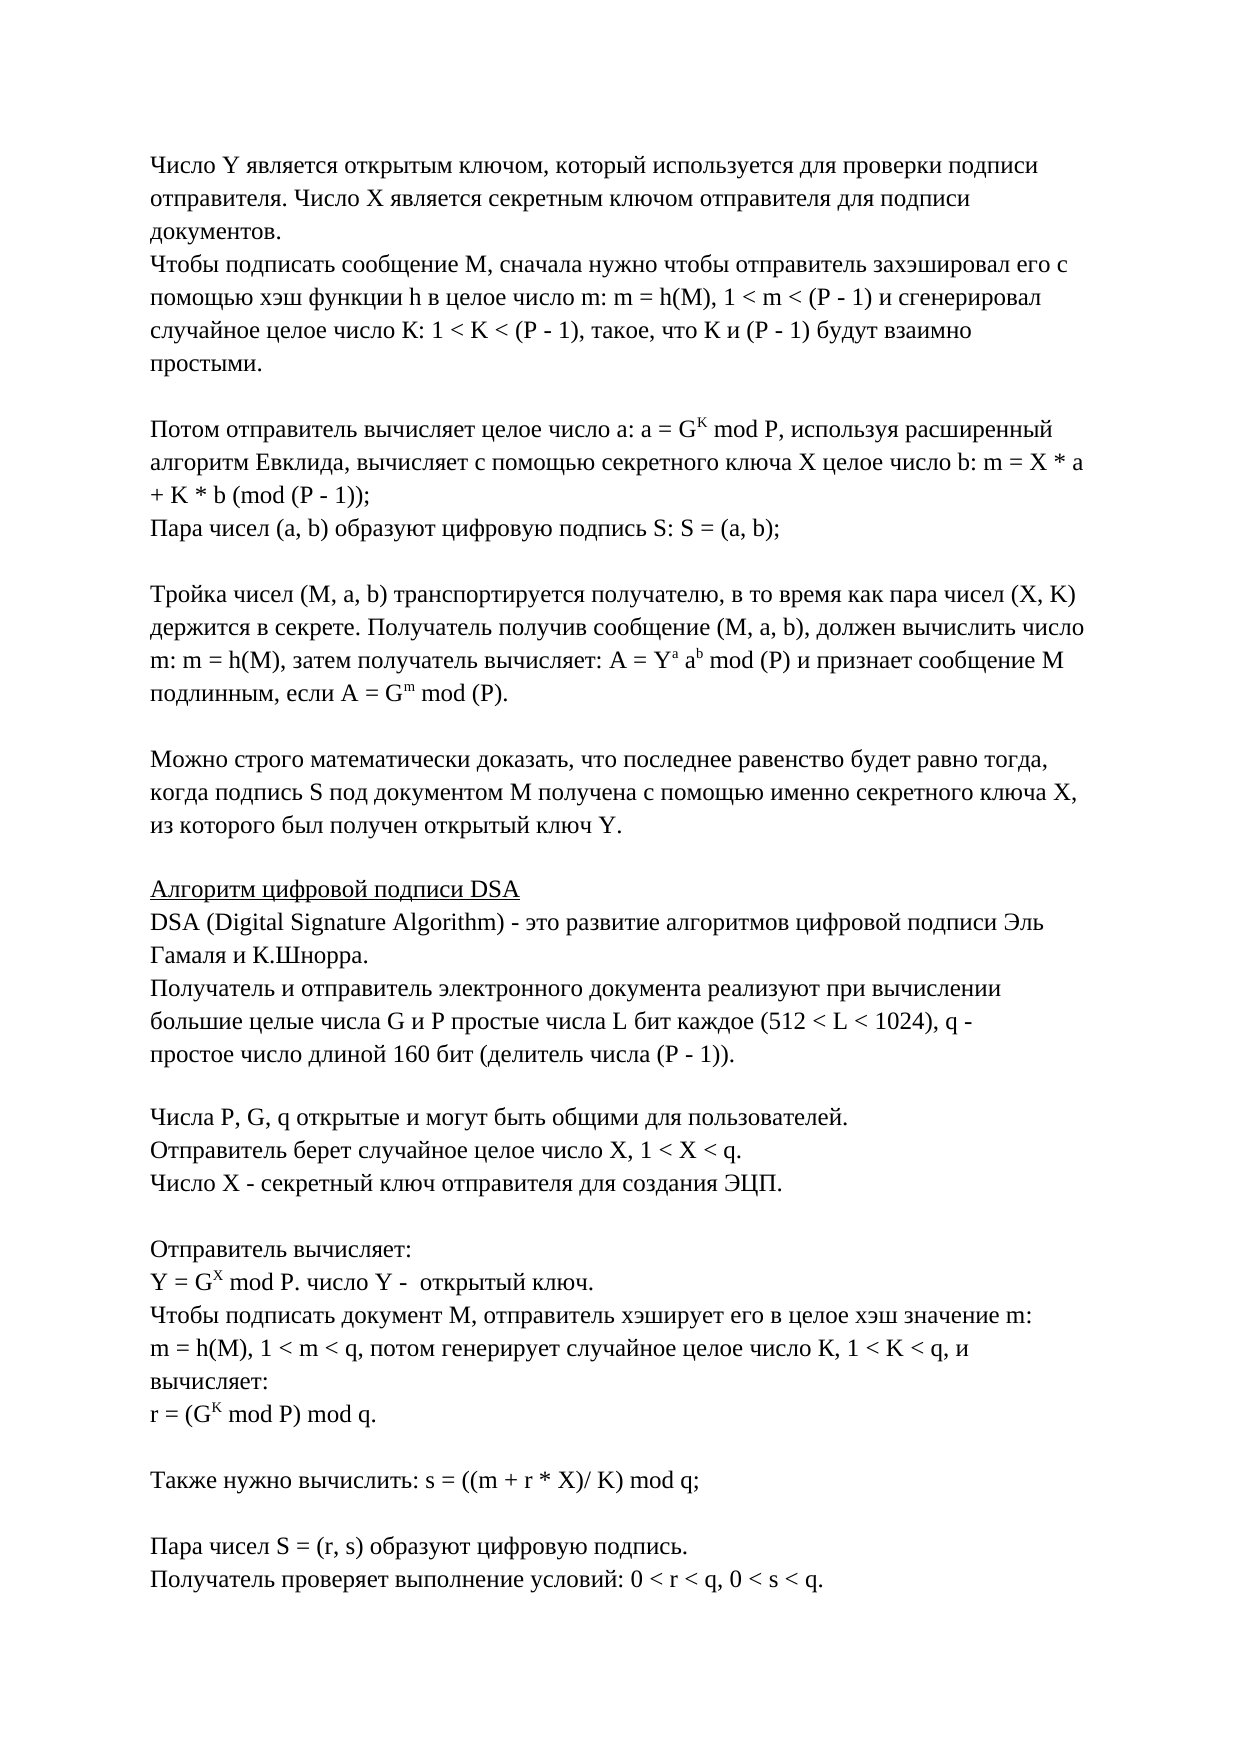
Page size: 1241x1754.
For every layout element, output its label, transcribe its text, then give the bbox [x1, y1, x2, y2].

text Число Х - секретный ключ отправителя для создания ЭЦП. [150, 1168, 1090, 1197]
text Числа P, G, q открытые и могут быть общими для пользователей. [150, 1102, 1090, 1131]
text Пара чисел (a, b) образуют цифровую подпись S: S = (a, b); [150, 513, 1090, 542]
text Получатель и отправитель электронного документа реализуют при вычислении большие целые числа G и P простые числа L бит каждое (512 < L < 1024), q - [150, 973, 1090, 1034]
text Тройка чисел (M, a, b) транспортируется получателю, в то время как пара чисел (X, K) держится в секрете. Получатель получив сообщение (M, a, b), должен вычислить число m: m = h(M), затем получатель вычисляет: A = Ya ab mod (P) и признает сообщение M подлинным, если A = Gm mod (P). [150, 579, 1090, 707]
text Пара чисел S = (r, s) образуют цифровую подпись. [150, 1531, 1090, 1560]
text Y = GX mod P. число Y - открытый ключ. [150, 1267, 1090, 1296]
text Потом отправитель вычисляет целое число a: a = GK mod P, используя расширенный алгоритм Евклида, вычисляет с помощью секретного ключа Х целое число b: m = X * a + K * b (mod (P - 1)); [150, 414, 1090, 509]
text Отправитель вычисляет: [150, 1234, 1090, 1263]
text DSA (Digital Signature Algorithm) - это развитие алгоритмов цифровой подписи Эль Гамаля и К.Шнорра. [150, 907, 1090, 968]
text Чтобы подписать сообщение М, сначала нужно чтобы отправитель захэшировал его с помощью хэш функции h в целое число m: m = h(M), 1 < m < (P - 1) и сгенерировал случайное целое число К: 1 < K < (P - 1), такое, что К и (P - 1) будут взаимно простыми. [150, 249, 1090, 377]
text r = (GK mod P) mod q. [150, 1399, 1090, 1428]
text m = h(M), 1 < m < q, потом генерирует случайное целое число К, 1 < K < q, и вычисляет: [150, 1333, 1090, 1395]
text Чтобы подписать документ М, отправитель хэширует его в целое хэш значение m: [150, 1300, 1090, 1329]
text простое число длиной 160 бит (делитель числа (P - 1)). [150, 1039, 1090, 1067]
text Можно строго математически доказать, что последнее равенство будет равно тогда, когда подпись S под документом M получена с помощью именно секретного ключа X, из которого был получен открытый ключ Y. [150, 744, 1090, 839]
text Также нужно вычислить: s = ((m + r * X)/ K) mod q; [150, 1465, 1090, 1494]
text Отправитель берет случайное целое число X, 1 < X < q. [150, 1135, 1090, 1164]
text Получатель проверяет выполнение условий: 0 < r < q, 0 < s < q. [150, 1564, 1090, 1593]
text Число Y является открытым ключом, который используется для проверки подписи отправителя. Число Х является секретным ключом отправителя для подписи документов. [150, 150, 1090, 245]
text Алгоритм цифровой подписи DSA [150, 874, 1090, 902]
